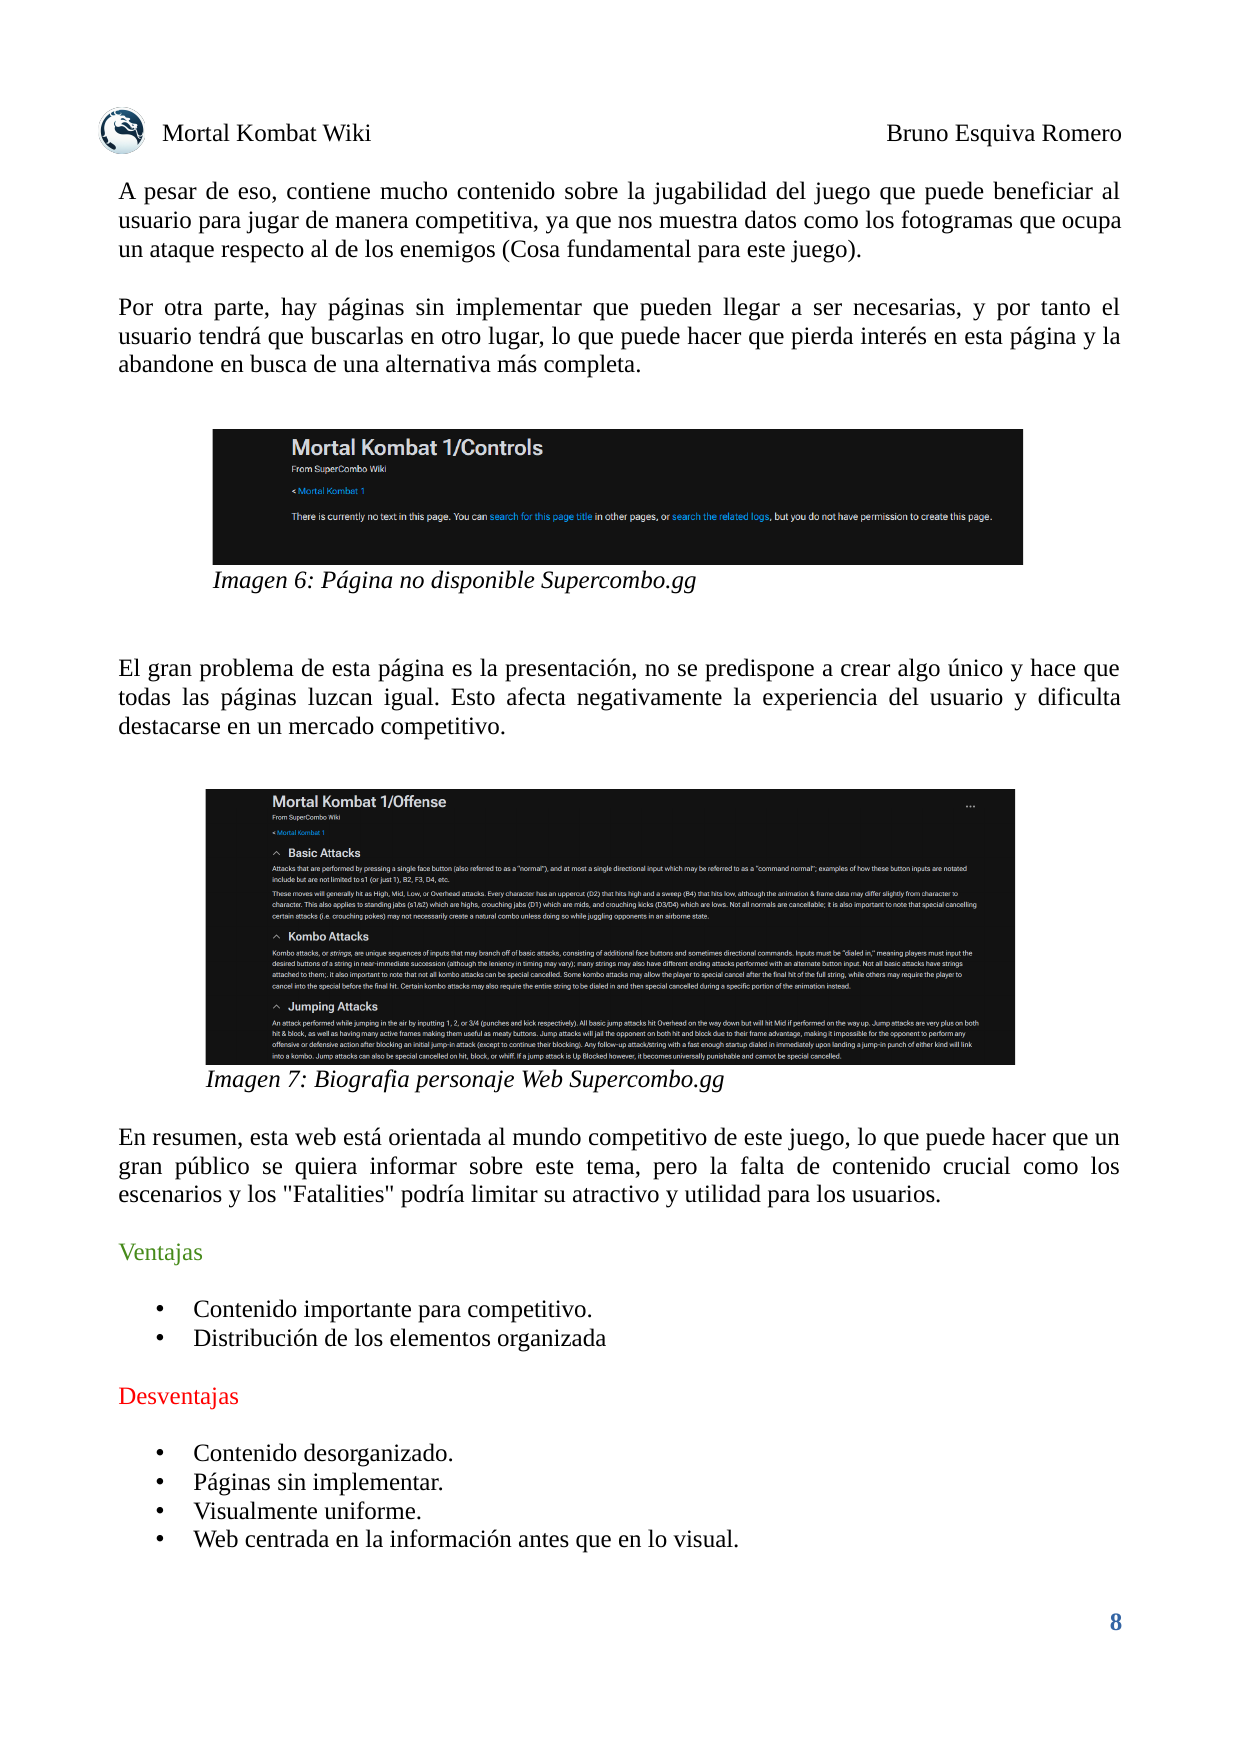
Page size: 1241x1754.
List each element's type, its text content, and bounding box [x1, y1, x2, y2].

list Web centrada en la información antes que en lo visual. [156, 1524, 1122, 1553]
list Visualmente uniforme. [156, 1496, 1122, 1524]
text Imagen 7: Biografia personaje Web Supercombo.gg [206, 1065, 1015, 1093]
picture [205, 789, 1015, 1065]
text En resumen, esta web está orientada al mundo competitivo de este juego, lo que puede hacer que un gran público se quiera informar sobre este tema, pero la falta de contenido crucial como los escenarios y los "Fatalities" podría limitar su atractivo y utilidad para los usuarios. [118, 1122, 1122, 1208]
text Ventajas [118, 1237, 1122, 1266]
list Páginas sin implementar. [156, 1467, 1122, 1496]
list Contenido importante para competitivo. [156, 1294, 1122, 1323]
text A pesar de eso, contiene mucho contenido sobre la jugabilidad del juego que puede beneficiar al usuario para jugar de manera competitiva, ya que nos muestra datos como los fotogramas que ocupa un ataque respecto al de los enemigos (Cosa fundamental para este juego). [118, 176, 1122, 263]
text El gran problema de esta página es la presentación, no se predispone a crear algo único y hace que todas las páginas luzcan igual. Esto afecta negativamente la experiencia del usuario y dificulta destacarse en un mercado competitivo. [118, 653, 1122, 740]
picture [98, 107, 145, 154]
text Por otra parte, hay páginas sin implementar que pueden llegar a ser necesarias, y por tanto el usuario tendrá que buscarlas en otro lugar, lo que puede hacer que pierda interés en esta página y la abandone en busca de una alternativa más completa. [118, 292, 1122, 378]
list Distribución de los elementos organizada [156, 1323, 1122, 1352]
text Imagen 6: Página no disponible Supercombo.gg [213, 473, 1023, 593]
list Contenido desorganizado. [156, 1438, 1122, 1467]
text Desventajas [118, 1381, 1122, 1409]
